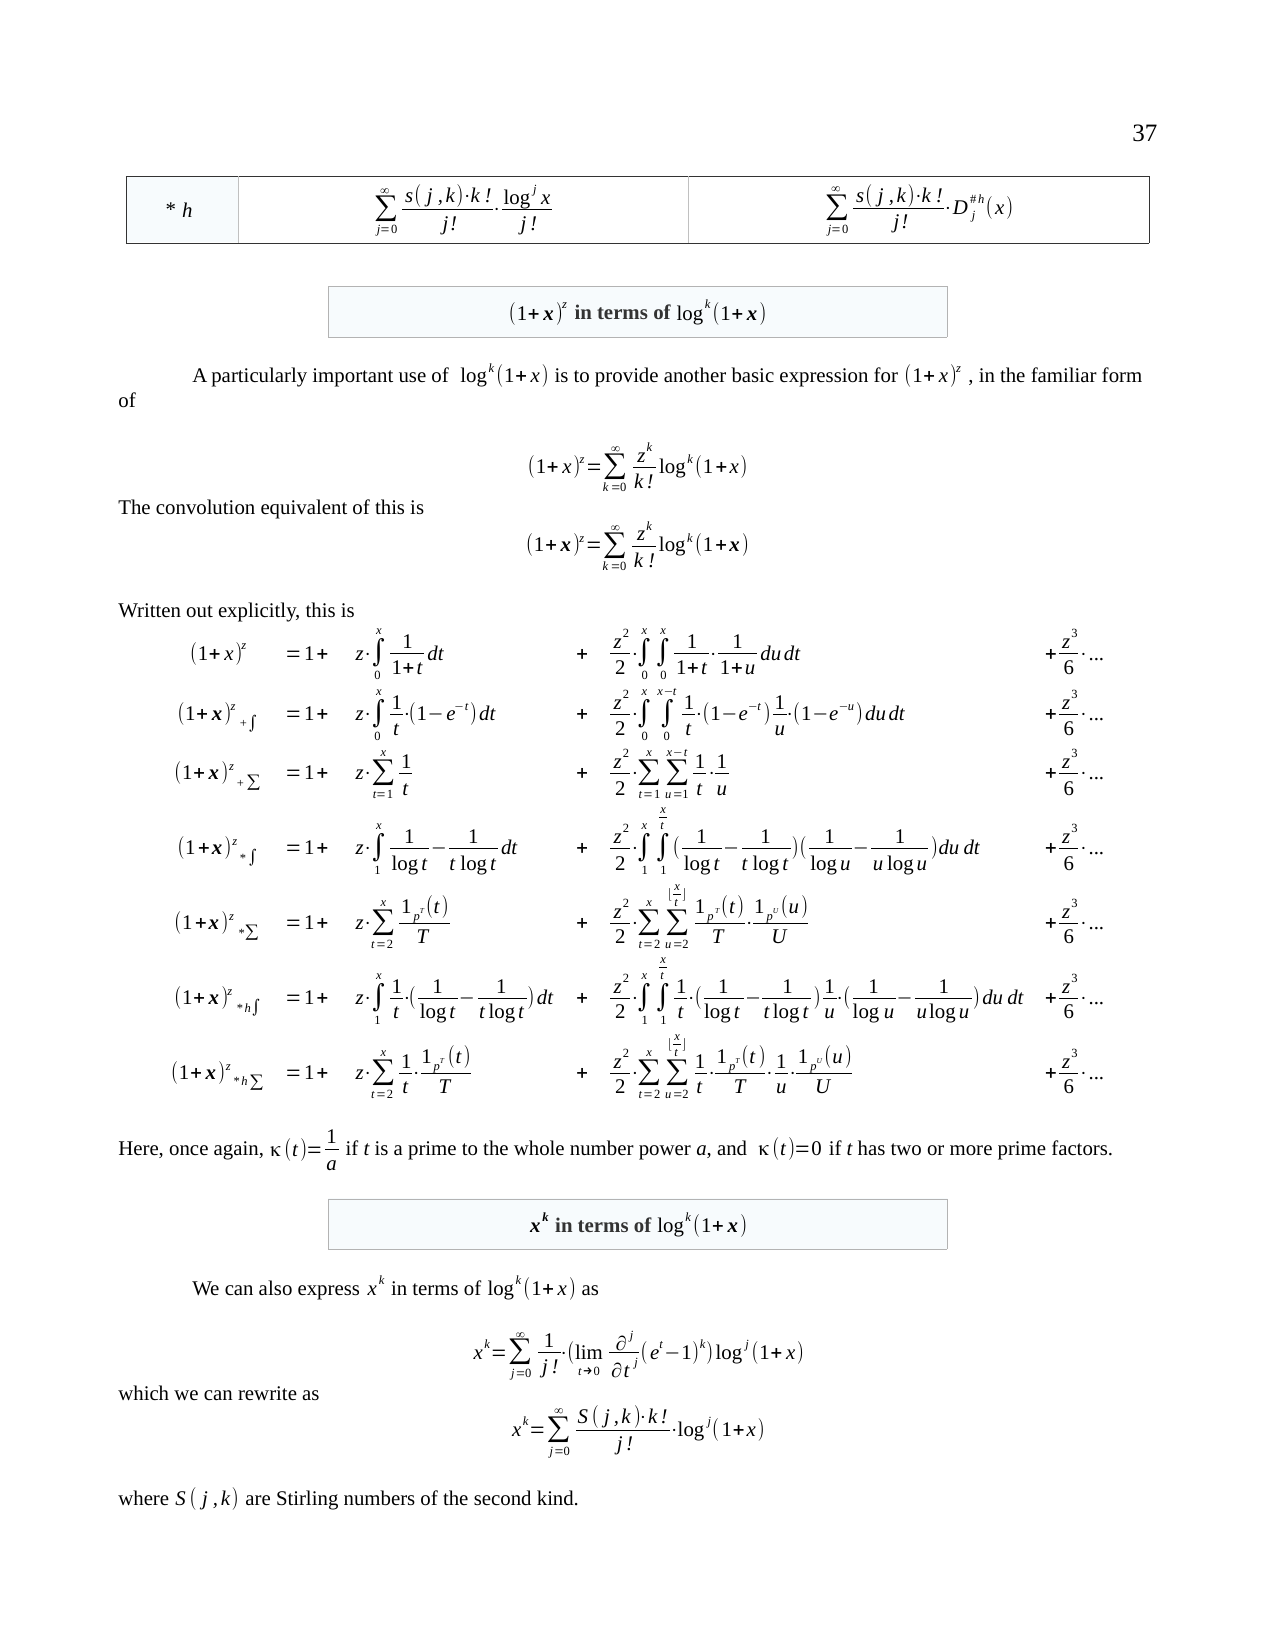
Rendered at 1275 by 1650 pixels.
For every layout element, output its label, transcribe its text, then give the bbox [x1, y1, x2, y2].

text whereare Stirling numbers of the second kind. [118, 1486, 1157, 1511]
text The convolution equivalent of this is [118, 495, 1157, 519]
table_cell * [127, 177, 238, 242]
text We can also expressin terms ofas [118, 1273, 1157, 1300]
text Written out explicitly, this is [118, 597, 1157, 622]
text Here, once again,if t is a prime to the whole number power a, and if t has two or more prime factors. [118, 1125, 1157, 1174]
table_cell [239, 177, 688, 242]
table_cell [689, 177, 1149, 242]
text which we can rewrite as [118, 1381, 1157, 1405]
text in terms of [329, 287, 947, 337]
text A particularly important use of is to provide another basic expression for, in the familiar form of [118, 361, 1157, 412]
text in terms of [329, 1200, 947, 1249]
